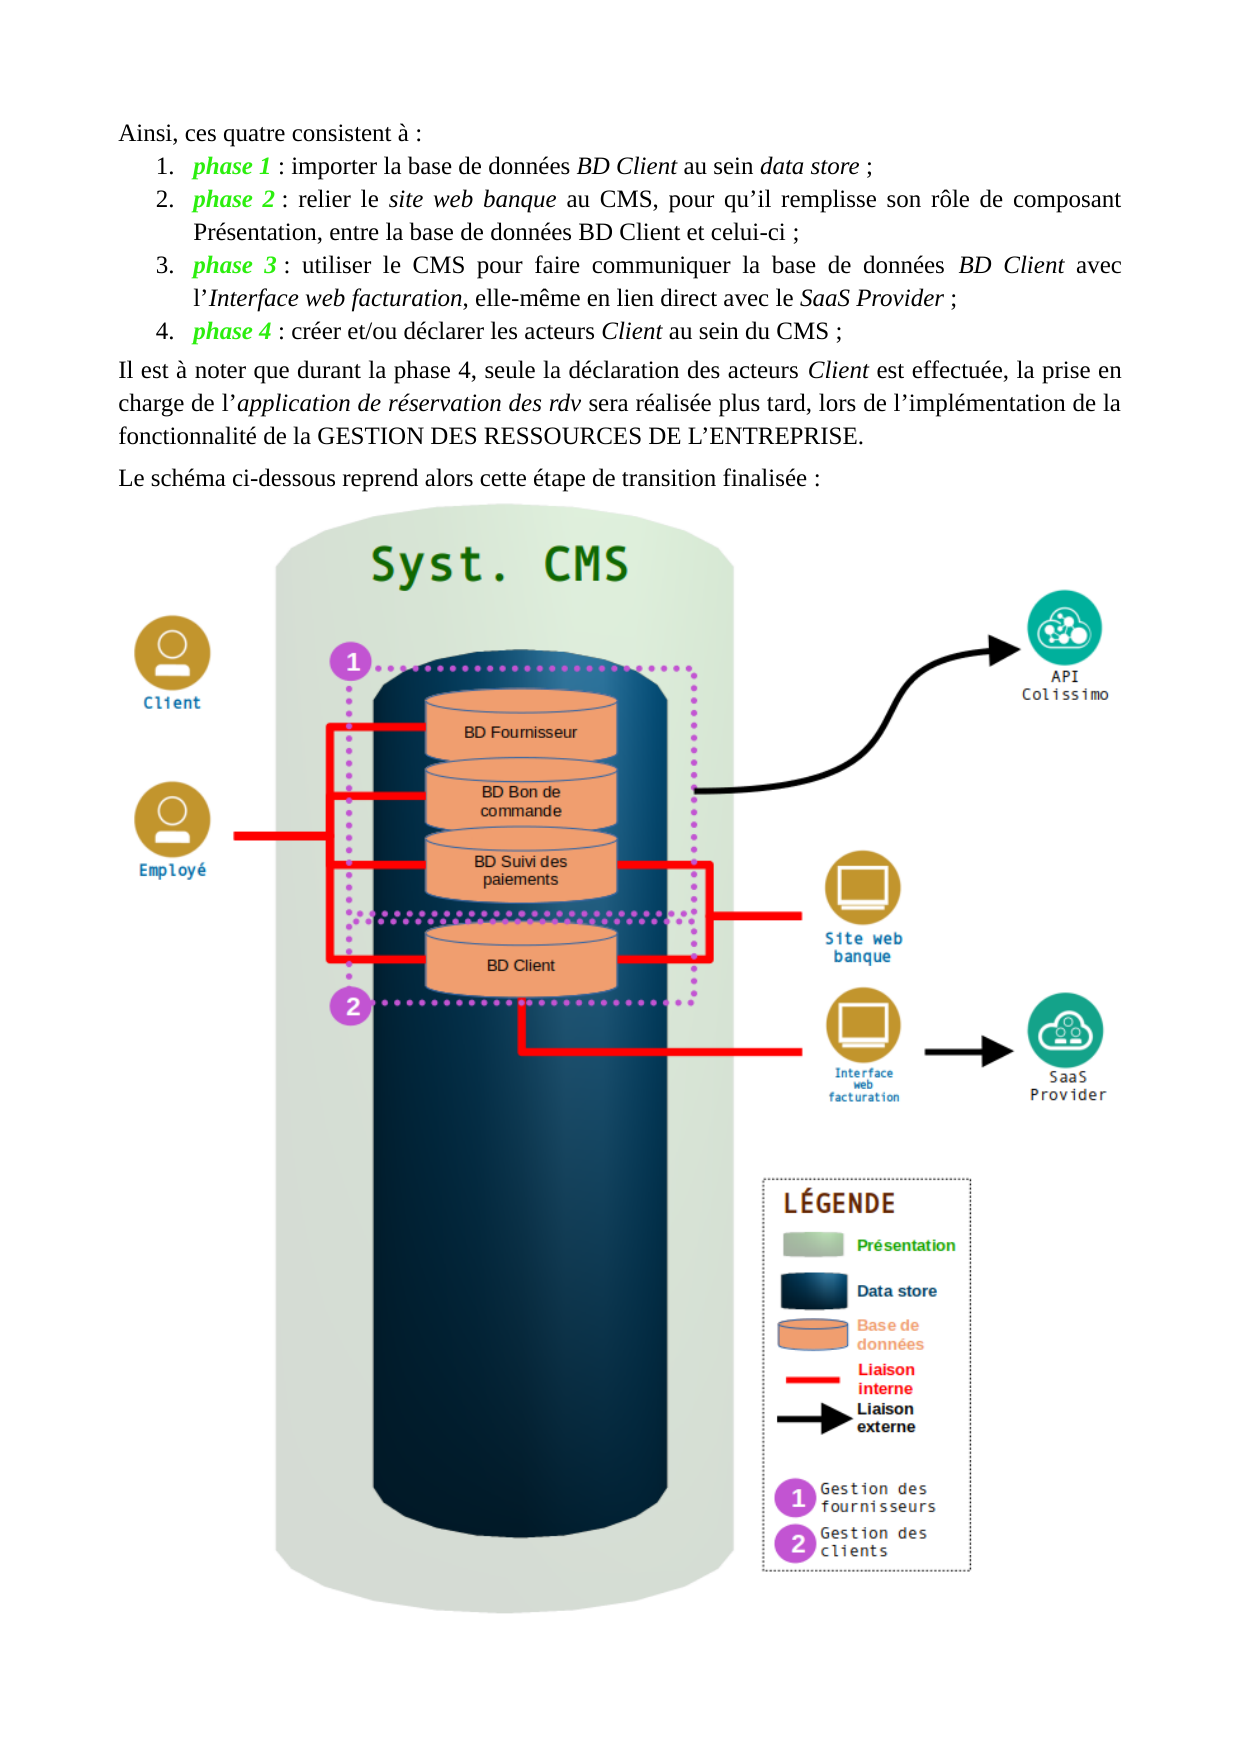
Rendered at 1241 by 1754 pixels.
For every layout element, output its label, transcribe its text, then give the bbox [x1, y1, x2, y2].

list phase 2 : relier le site web banque au CMS, pour qu’il remplisse son rôle de composant Présentation, entre la base de données BD Client et celui-ci ; [156, 184, 1122, 246]
list phase 4 : créer et/ou déclarer les acteurs Client au sein du CMS ; [156, 316, 1122, 345]
text Le schéma ci-dessous reprend alors cette étape de transition finalisée : [118, 463, 1122, 492]
list phase 1 : importer la base de données BD Client au sein data store ; [156, 151, 1122, 180]
picture [128, 496, 1112, 1616]
list phase 3 : utiliser le CMS pour faire communiquer la base de données BD Client avec l’Interface web facturation, elle-même en lien direct avec le SaaS Provider ; [156, 250, 1122, 312]
text Il est à noter que durant la phase 4, seule la déclaration des acteurs Client est effectuée, la prise en charge de l’application de réservation des rdv sera réalisée plus tard, lors de l’implémentation de la fonctionnalité de la GESTION DES RESSOURCES DE L’ENTREPRISE. [118, 355, 1122, 450]
text Ainsi, ces quatre consistent à : [118, 118, 1122, 147]
